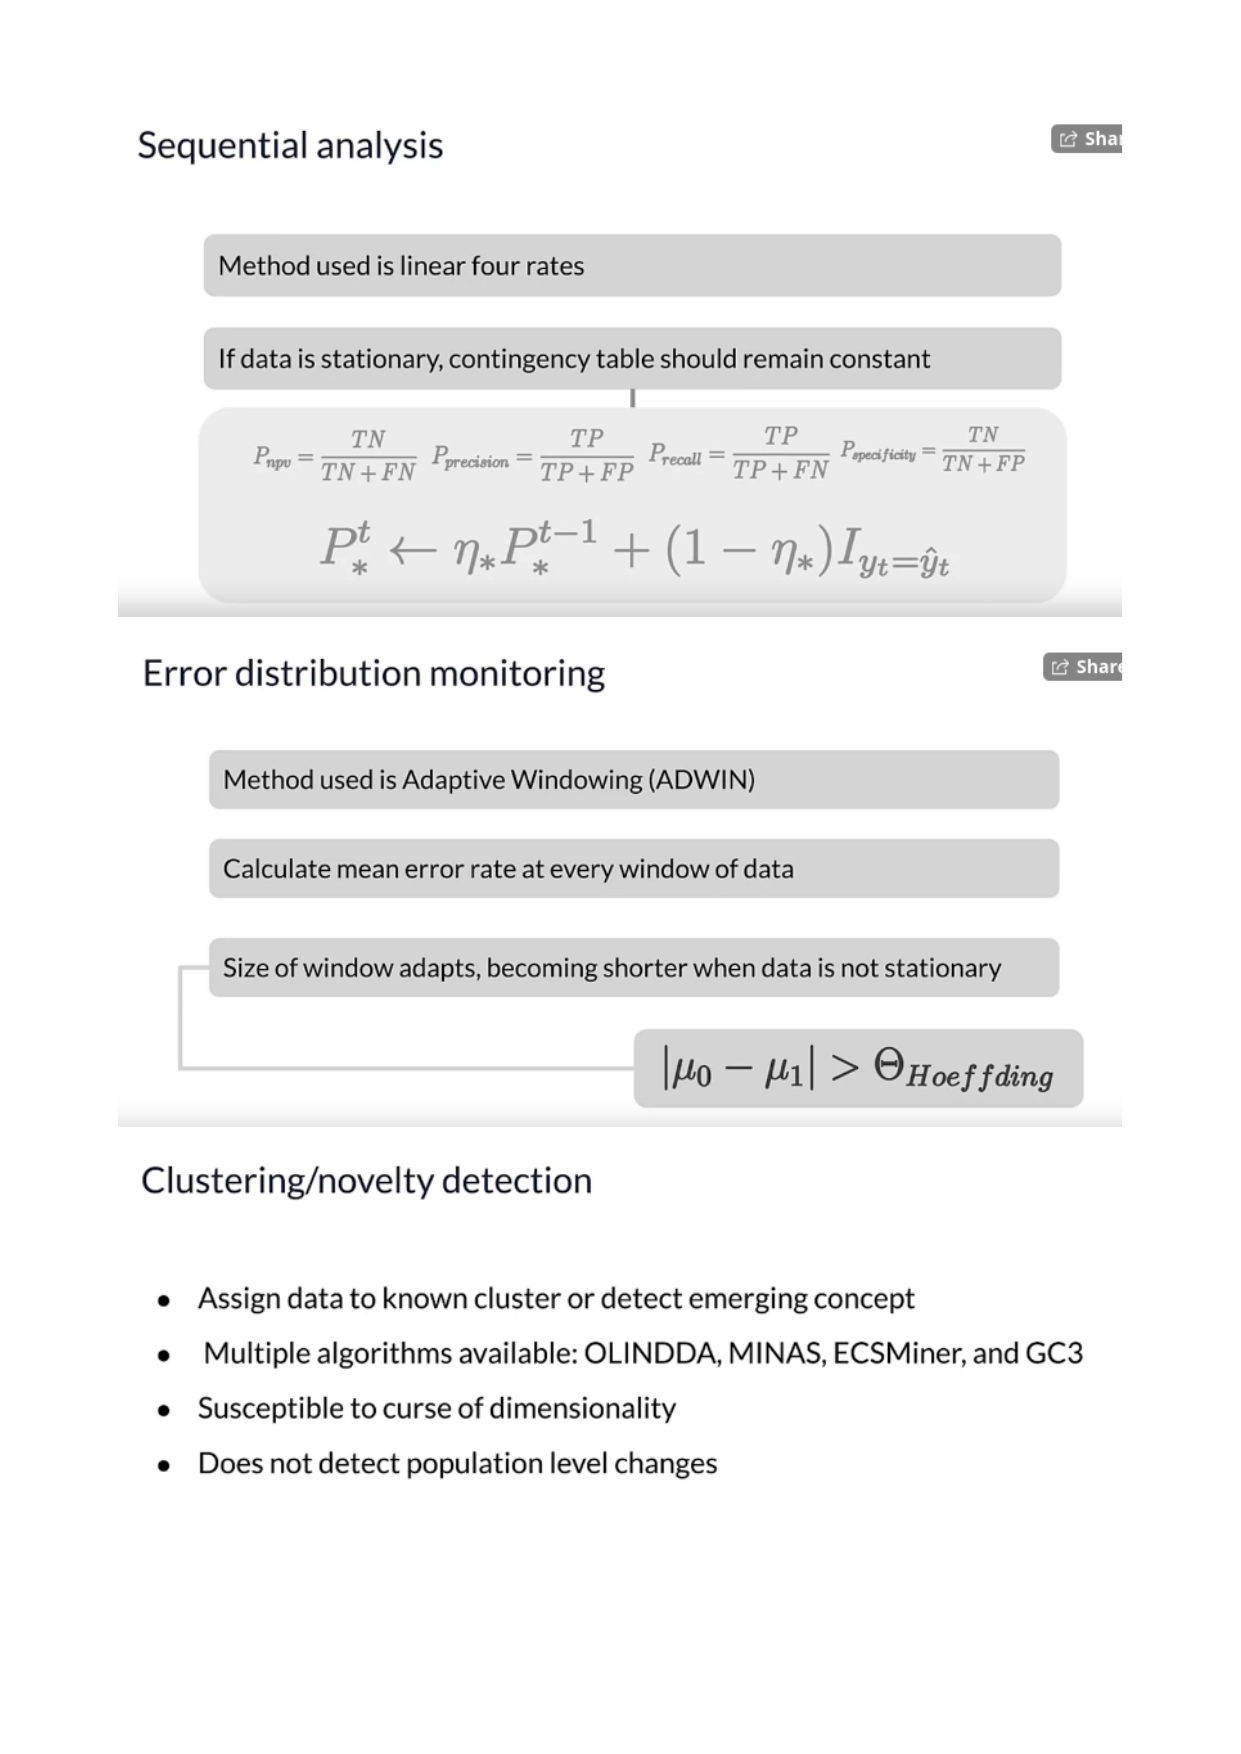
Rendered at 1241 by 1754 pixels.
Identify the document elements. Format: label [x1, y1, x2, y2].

picture [118, 1155, 1123, 1495]
picture [118, 118, 1123, 617]
picture [118, 645, 1123, 1127]
